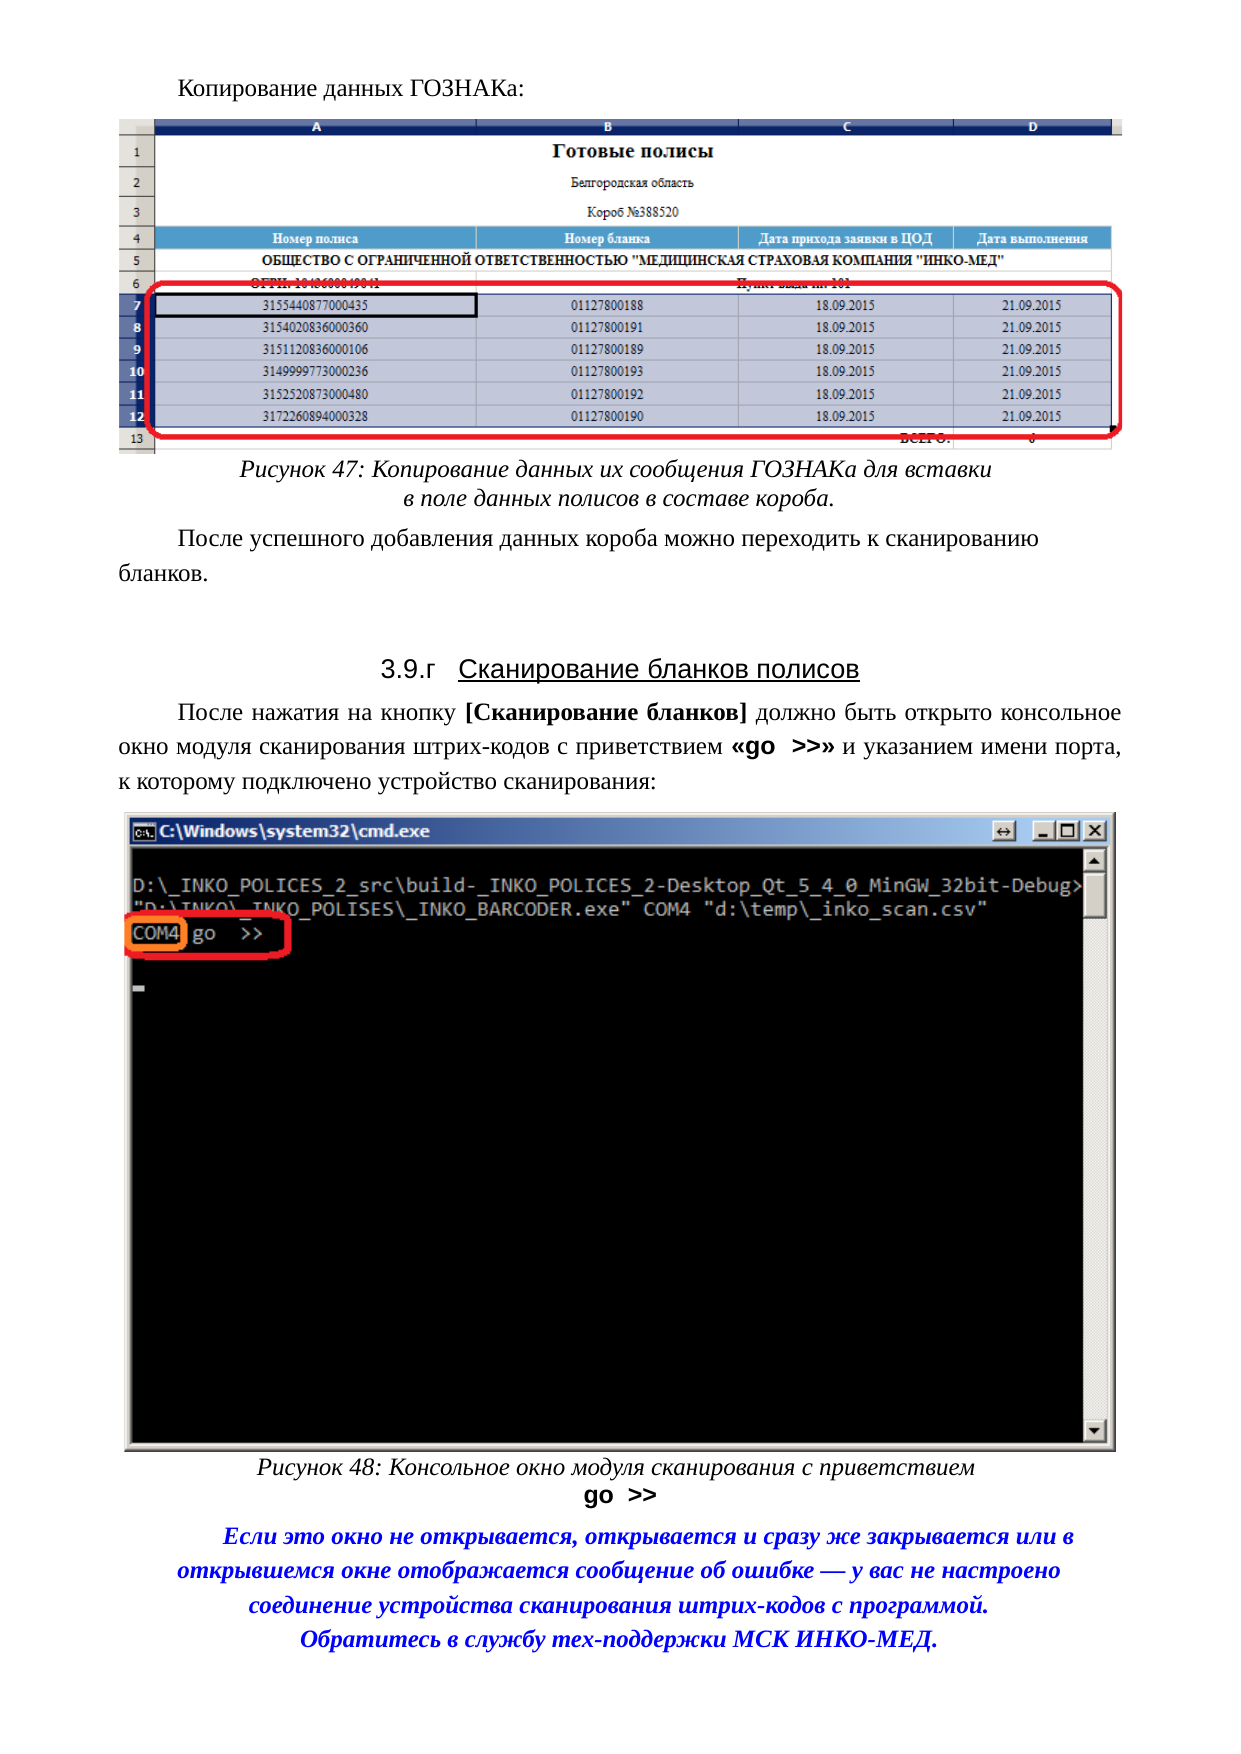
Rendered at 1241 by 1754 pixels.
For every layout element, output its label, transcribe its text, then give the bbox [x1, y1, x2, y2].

picture [118, 119, 1123, 454]
text Рисунок 47: Копирование данных их сообщения ГОЗНАКа для вставки в поле данных полисов в составе короба. [118, 454, 1122, 511]
text Рисунок 48: Консольное окно модуля сканирования с приветствием go >> [118, 812, 1122, 1509]
text После успешного добавления данных короба можно переходить к сканированию бланков. [118, 523, 1122, 586]
text Если это окно не открывается, открывается и сразу же закрывается или в открывшемся окне отображается сообщение об ошибке — у вас не настроено соединение устройства сканирования штрих-кодов с программой. Обратитесь в службу тех-поддержки МСК ИНКО-МЕД. [118, 1521, 1122, 1653]
text Копирование данных ГОЗНАКа: [118, 73, 1122, 102]
picture [124, 812, 1116, 1452]
subtitle Сканирование бланков полисов [118, 653, 1122, 684]
text После нажатия на кнопку [Сканирование бланков] должно быть открыто консольное окно модуля сканирования штрих-кодов с приветствием «go >>» и указанием имени порта, к которому подключено устройство сканирования: [118, 697, 1122, 794]
